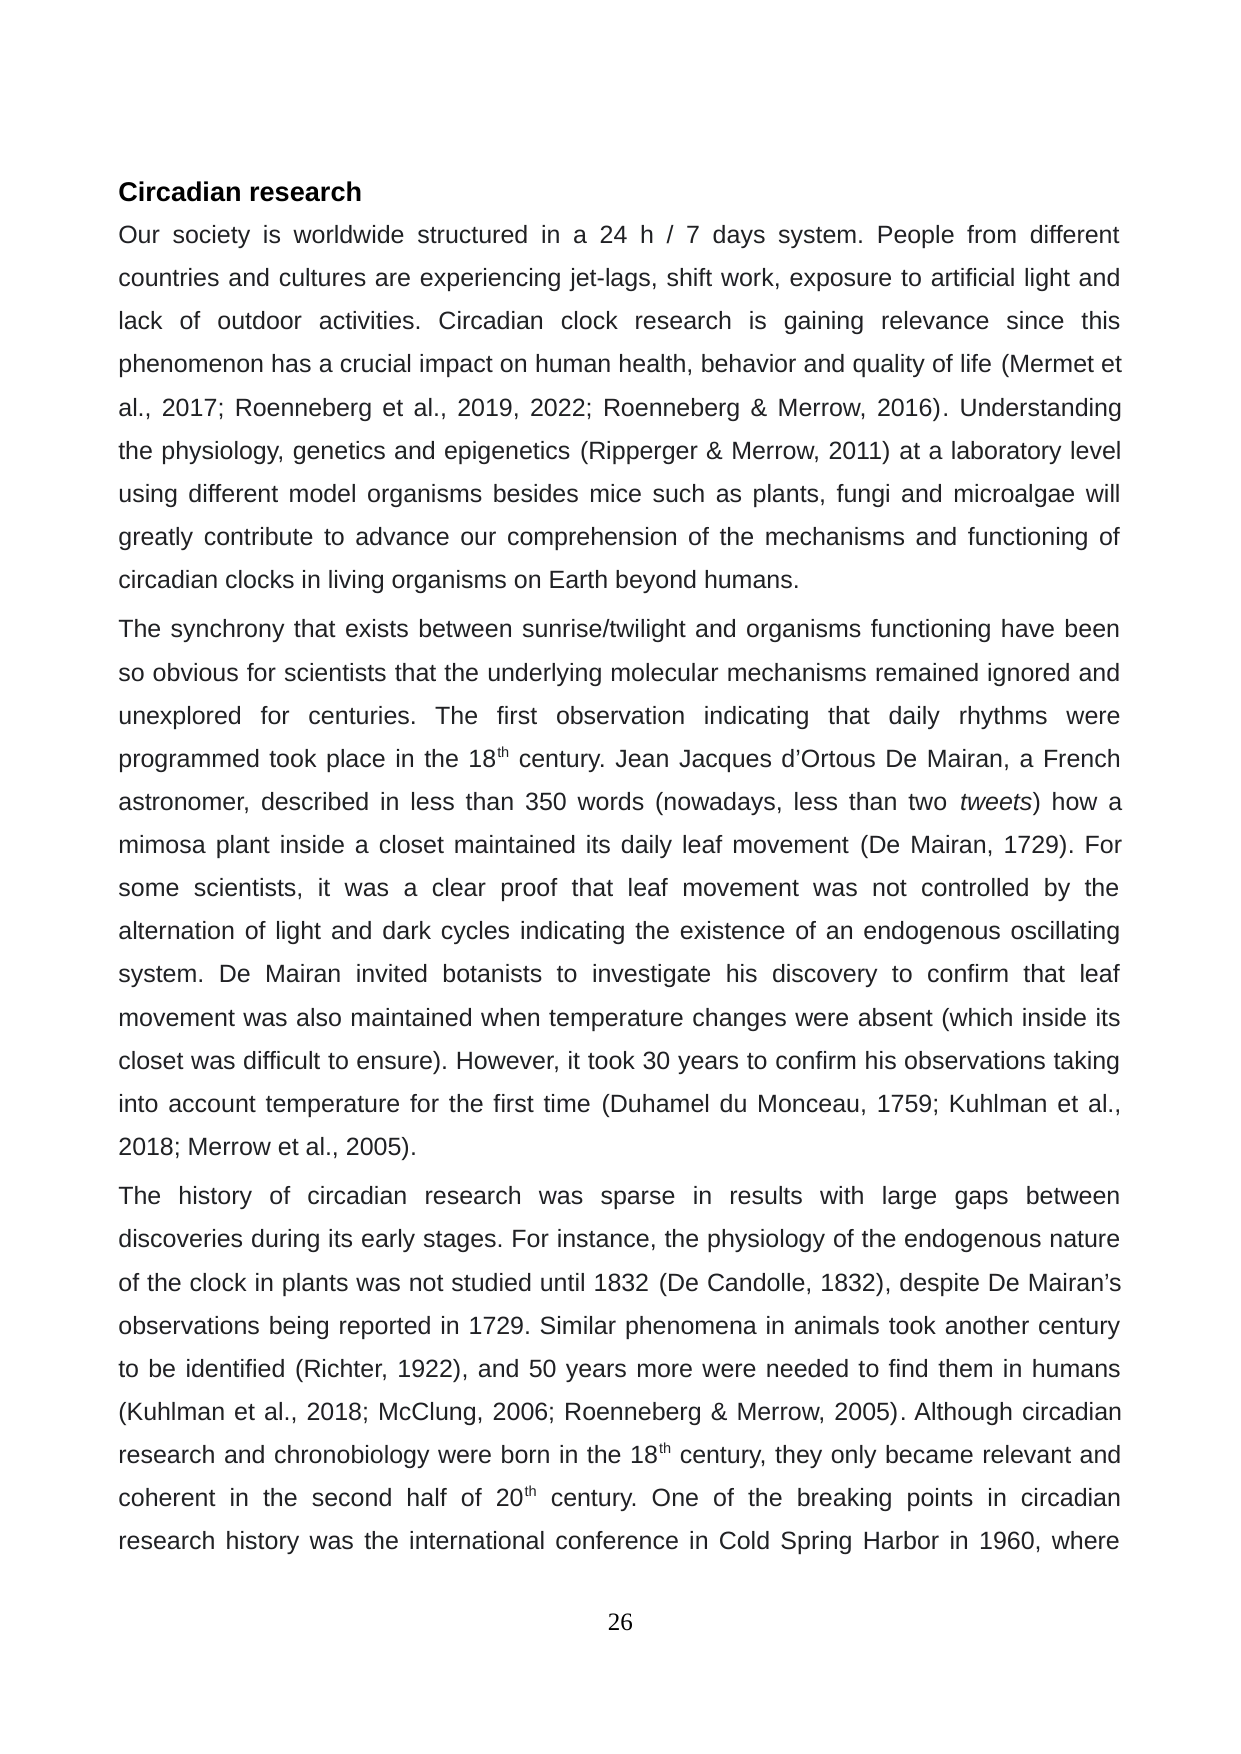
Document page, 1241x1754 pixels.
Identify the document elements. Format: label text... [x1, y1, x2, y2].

subtitle Circadian research [118, 176, 1122, 208]
text The synchrony that exists between sunrise/twilight and organisms functioning have been so obvious for scientists that the underlying molecular mechanisms remained ignored and unexplored for centuries. The first observation indicating that daily rhythms were programmed took place in the 18th century. Jean Jacques d’Ortous De Mairan, a French astronomer, described in less than 350 words (nowadays, less than two tweets) how a mimosa plant inside a closet maintained its daily leaf movement (De Mairan, 1729)⁠. For some scientists, it was a clear proof that leaf movement was not controlled by the alternation of light and dark cycles indicating the existence of an endogenous oscillating system. De Mairan invited botanists to investigate his discovery to confirm that leaf movement was also maintained when temperature changes were absent (which inside its closet was difficult to ensure). However, it took 30 years to confirm his observations taking into account temperature for the first time (Duhamel du Monceau, 1759; Kuhlman et al., 2018; Merrow et al., 2005)⁠. [118, 614, 1122, 1161]
text The history of circadian research was sparse in results with large gaps between discoveries during its early stages. For instance, the physiology of the endogenous nature of the clock in plants was not studied until 1832 (De Candolle, 1832)⁠, despite De Mairan’s observations being reported in 1729. Similar phenomena in animals took another century to be identified (Richter, 1922)⁠, and 50 years more were needed to find them in humans (Kuhlman et al., 2018; McClung, 2006; Roenneberg & Merrow, 2005)⁠. Although circadian research and chronobiology were born in the 18th century, they only became relevant and coherent in the second half of 20th century. One of the breaking points in circadian research history was the international conference in Cold Spring Harbor in 1960, where [118, 1181, 1122, 1555]
text Our society is worldwide structured in a 24 h / 7 days system. People from different countries and cultures are experiencing jet-lags, shift work, exposure to artificial light and lack of outdoor activities. Circadian clock research is gaining relevance since this phenomenon has a crucial impact on human health, behavior and quality of life (Mermet et al., 2017; Roenneberg et al., 2019, 2022; Roenneberg & Merrow, 2016). Understanding the physiology, genetics and epigenetics (Ripperger & Merrow, 2011)⁠ at a laboratory level using different model organisms besides mice such as plants, fungi and microalgae will greatly contribute to advance our comprehension of the mechanisms and functioning of circadian clocks in living organisms on Earth beyond humans. [118, 220, 1122, 594]
